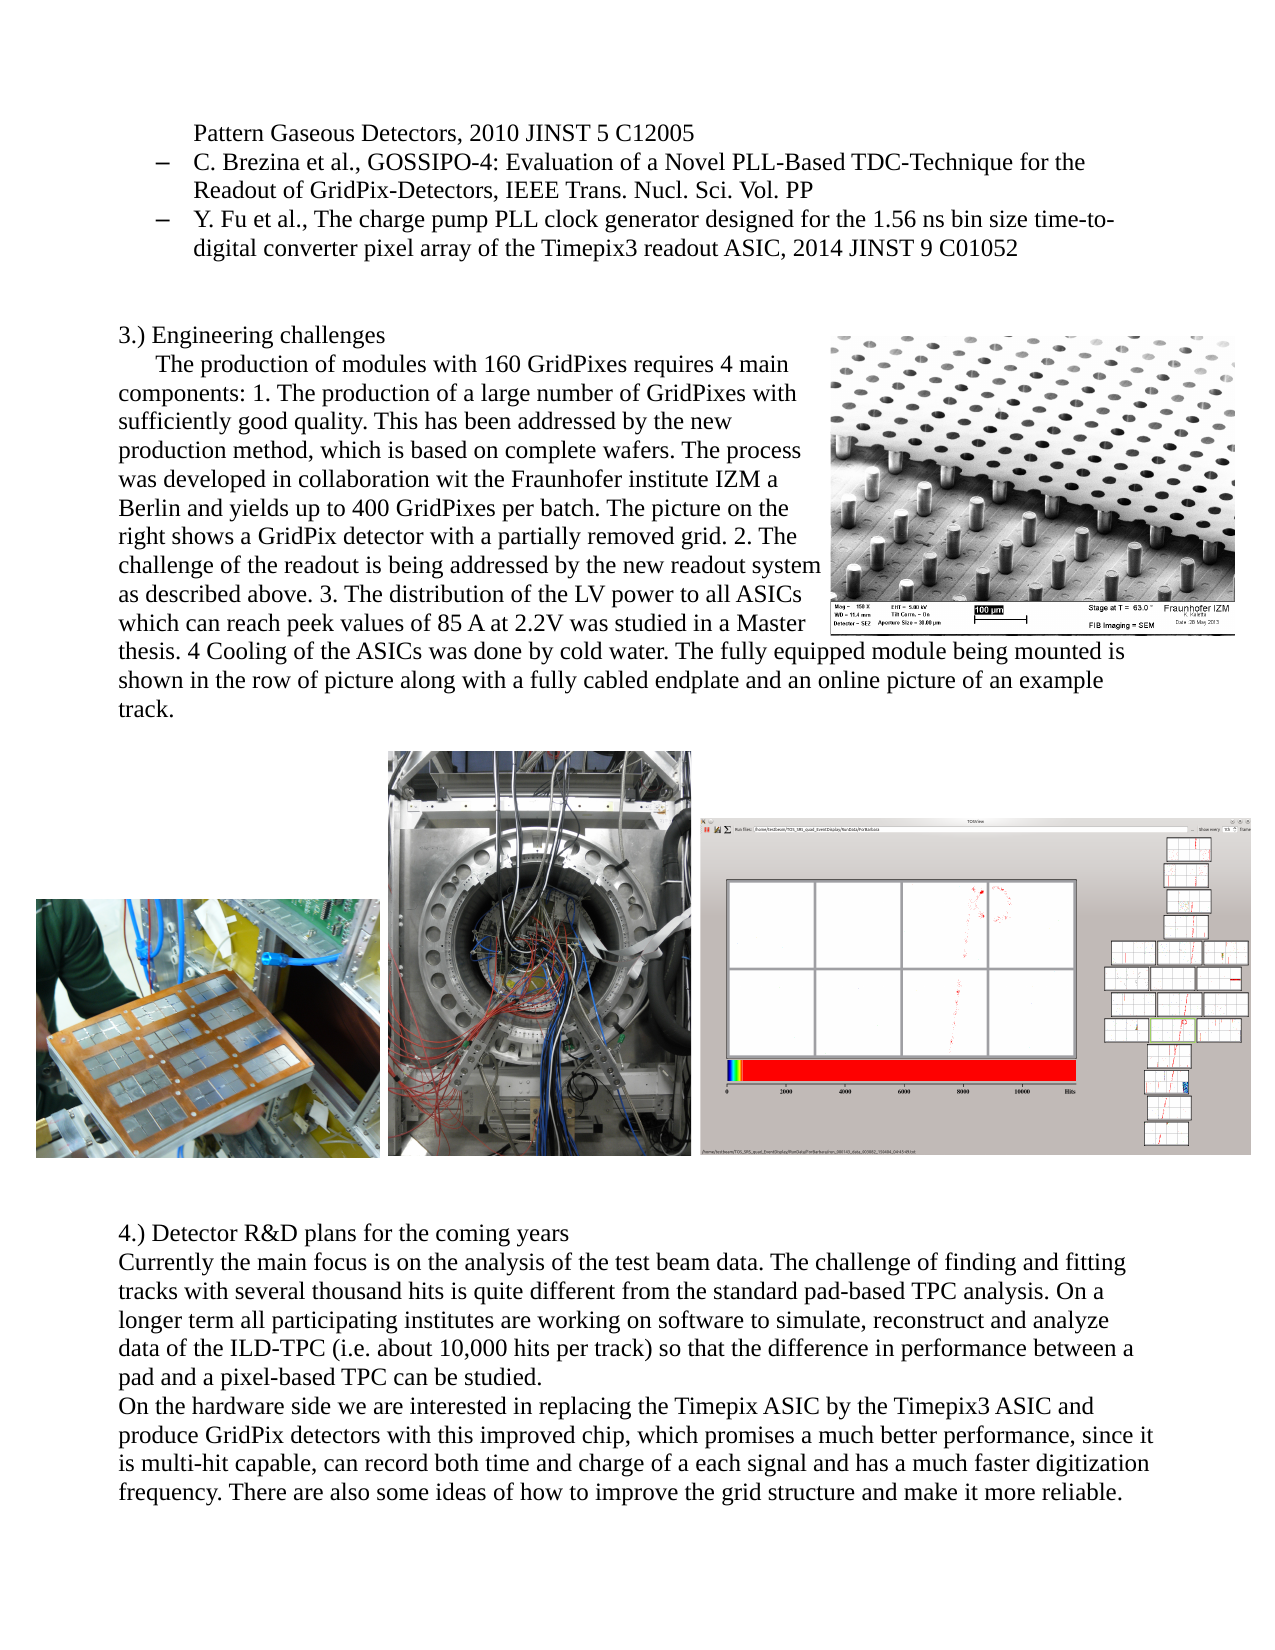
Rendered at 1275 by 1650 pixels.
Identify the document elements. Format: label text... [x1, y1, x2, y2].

picture [36, 899, 380, 1158]
list Pattern Gaseous Detectors, 2010 JINST 5 C12005 [156, 118, 1157, 147]
picture [388, 751, 692, 1156]
picture [700, 818, 1251, 1155]
text The production of modules with 160 GridPixes requires 4 main components: 1. The production of a large number of GridPixes with sufficiently good quality. This has been addressed by the new production method, which is based on complete wafers. The process was developed in collaboration wit the Fraunhofer institute IZM a Berlin and yields up to 400 GridPixes per batch. The picture on the right shows a GridPix detector with a partially removed grid. 2. The challenge of the readout is being addressed by the new readout system as described above. 3. The distribution of the LV power to all ASICs which can reach peek values of 85 A at 2.2V was studied in a Master thesis. 4 Cooling of the ASICs was done by cold water. The fully equipped module being mounted is shown in the row of picture along with a fully cabled endplate and an online picture of an example track. [118, 349, 1157, 723]
text 4.) Detector R&D plans for the coming years [118, 1218, 1157, 1247]
text 3.) Engineering challenges [118, 320, 1157, 349]
picture [830, 336, 1235, 636]
list C. Brezina et al., GOSSIPO-4: Evaluation of a Novel PLL-Based TDC-Technique for the Readout of GridPix-Detectors, IEEE Trans. Nucl. Sci. Vol. PP [156, 147, 1157, 204]
text Currently the main focus is on the analysis of the test beam data. The challenge of finding and fitting tracks with several thousand hits is quite different from the standard pad-based TPC analysis. On a longer term all participating institutes are working on software to simulate, reconstruct and analyze data of the ILD-TPC (i.e. about 10,000 hits per track) so that the difference in performance between a pad and a pixel-based TPC can be studied. [118, 1247, 1157, 1391]
text On the hardware side we are interested in replacing the Timepix ASIC by the Timepix3 ASIC and produce GridPix detectors with this improved chip, which promises a much better performance, since it is multi-hit capable, can record both time and charge of a each signal and has a much faster digitization frequency. There are also some ideas of how to improve the grid structure and make it more reliable. [118, 1391, 1157, 1506]
list Y. Fu et al., The charge pump PLL clock generator designed for the 1.56 ns bin size time-to-digital converter pixel array of the Timepix3 readout ASIC, 2014 JINST 9 C01052 [156, 204, 1157, 262]
